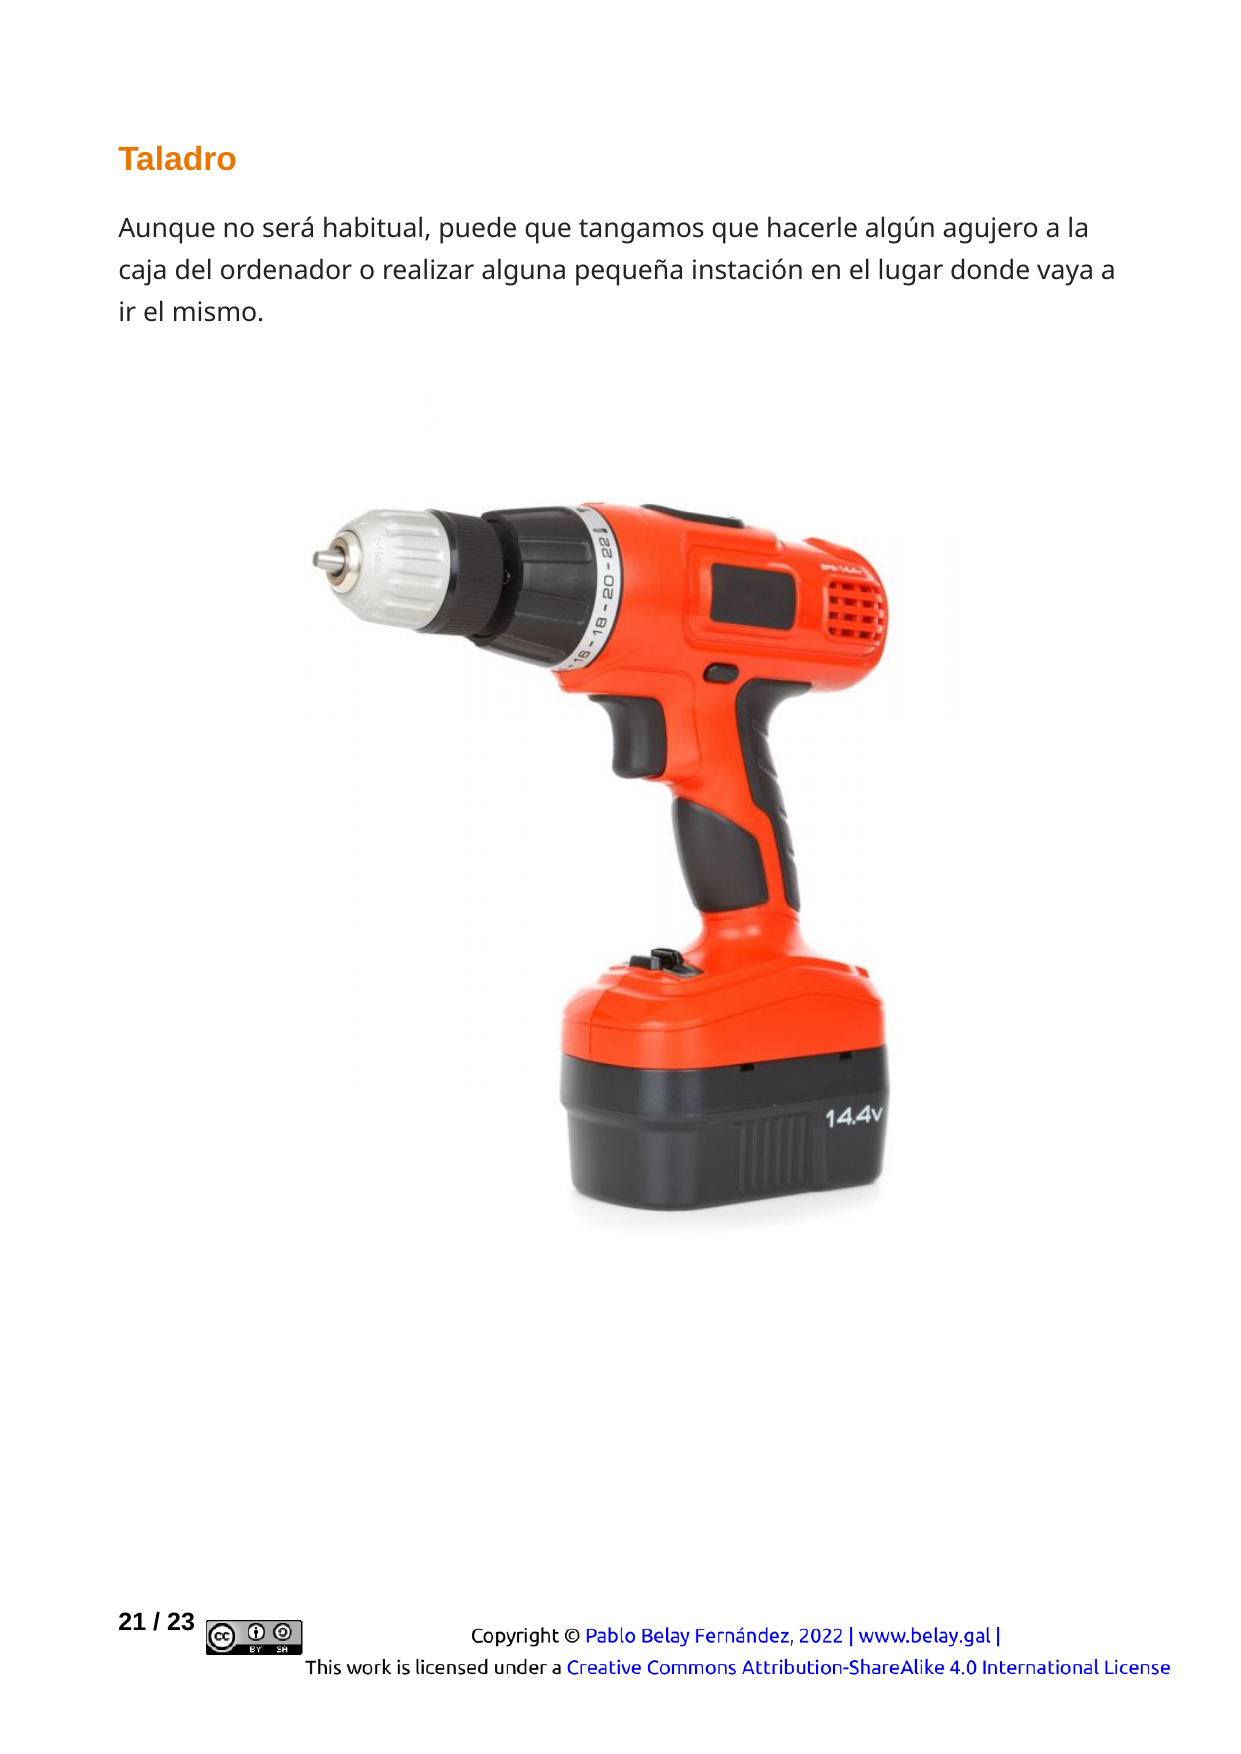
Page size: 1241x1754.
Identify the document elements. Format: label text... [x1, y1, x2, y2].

picture [274, 348, 966, 1287]
text Aunque no será habitual, puede que tangamos que hacerle algún agujero a la caja del ordenador o realizar alguna pequeña instación en el lugar donde vaya a ir el mismo. [118, 209, 1122, 329]
picture [200, 1604, 1205, 1690]
subtitle Taladro [118, 139, 1122, 178]
